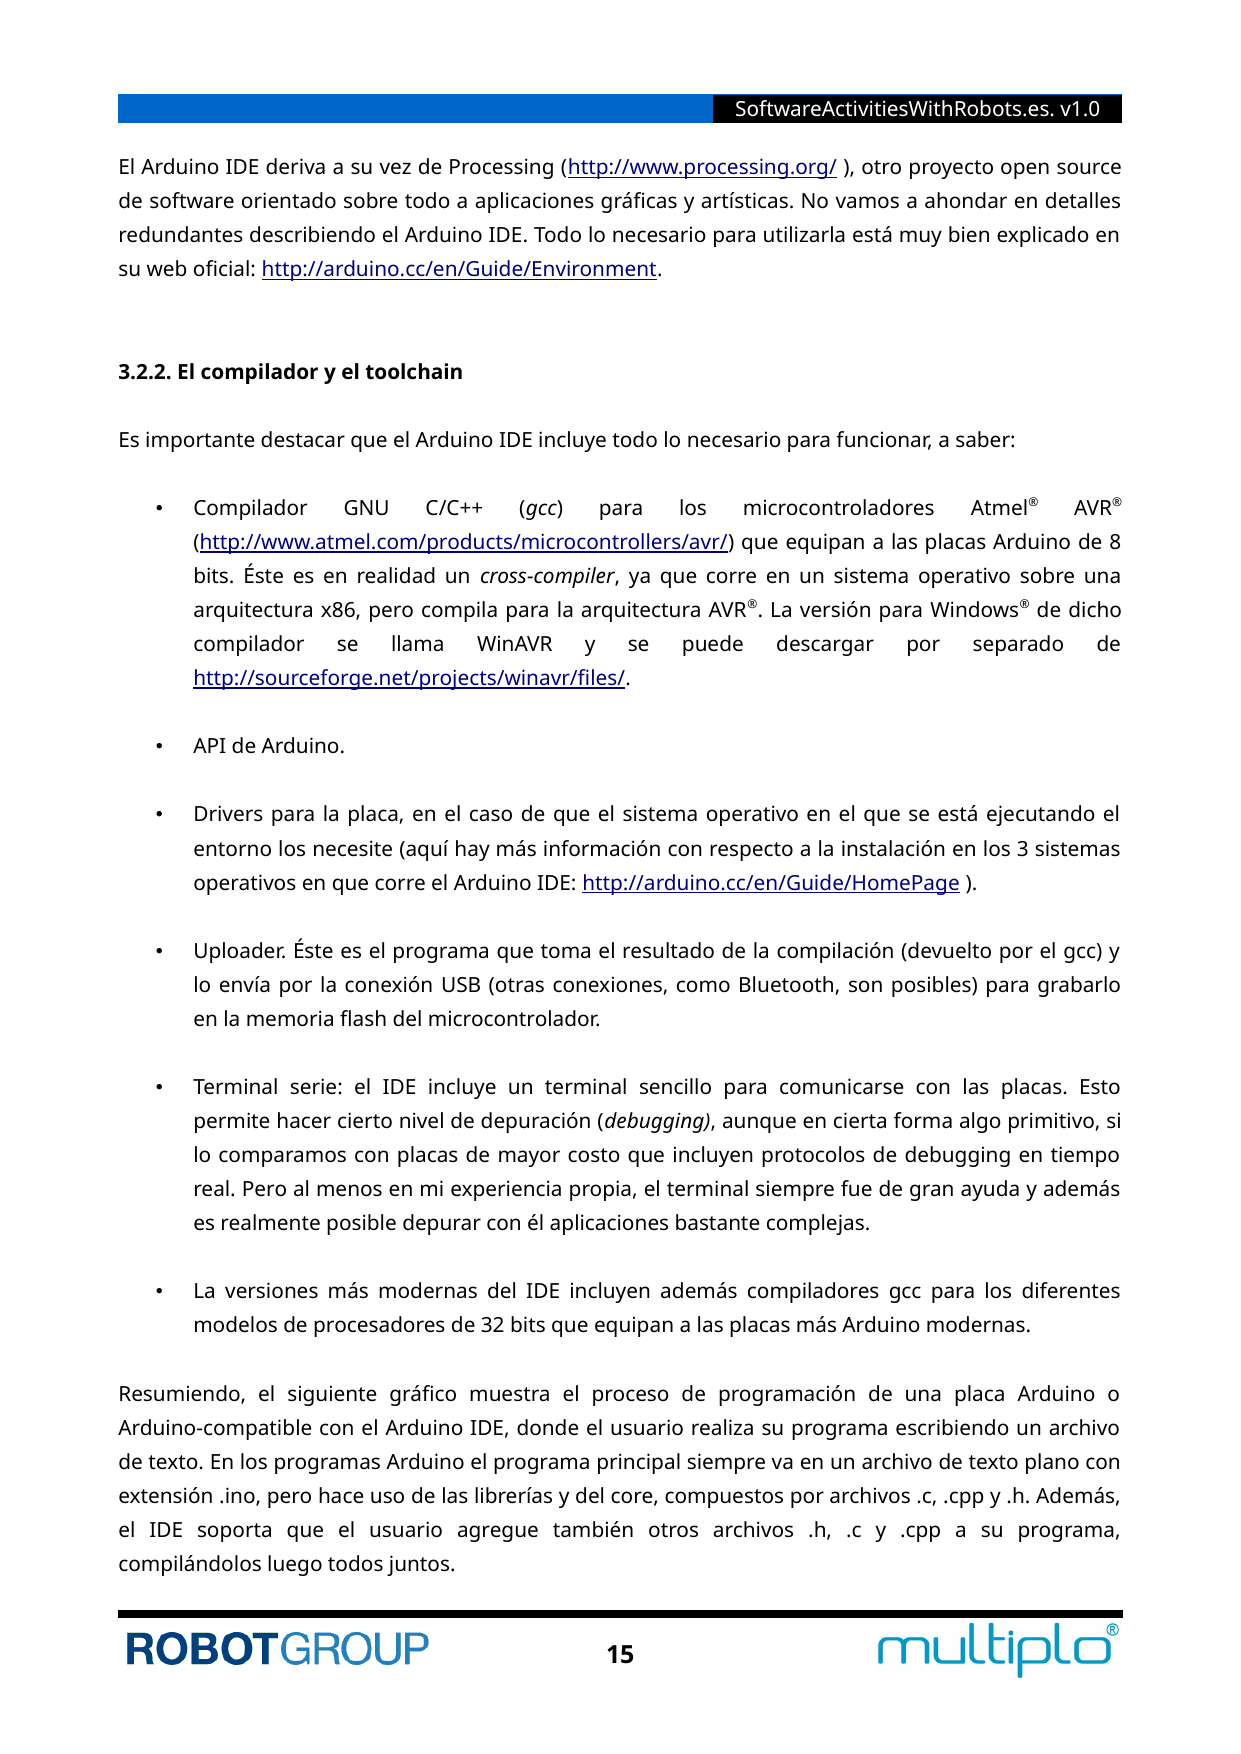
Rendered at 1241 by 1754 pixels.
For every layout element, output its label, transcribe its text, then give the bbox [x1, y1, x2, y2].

picture [118, 1622, 434, 1673]
list Compilador GNU C/C++ (gcc) para los microcontroladores Atmel® AVR® (http://www.atmel.com/products/microcontrollers/avr/) que equipan a las placas Arduino de 8 bits. Éste es en realidad un cross-compiler, ya que corre en un sistema operativo sobre una arquitectura x86, pero compila para la arquitectura AVR®. La versión para Windows® de dicho compilador se llama WinAVR y se puede descargar por separado de http://sourceforge.net/projects/winavr/files/. [156, 493, 1122, 692]
list Uploader. Éste es el programa que toma el resultado de la compilación (devuelto por el gcc) y lo envía por la conexión USB (otras conexiones, como Bluetooth, son posibles) para grabarlo en la memoria flash del microcontrolador. [156, 936, 1122, 1032]
text Es importante destacar que el Arduino IDE incluye todo lo necesario para funcionar, a saber: [118, 425, 1122, 453]
text El Arduino IDE deriva a su vez de Processing (http://www.processing.org/ ), otro proyecto open source de software orientado sobre todo a aplicaciones gráficas y artísticas. No vamos a ahondar en detalles redundantes describiendo el Arduino IDE. Todo lo necesario para utilizarla está muy bien explicado en su web oficial: http://arduino.cc/en/Guide/Environment. [118, 152, 1122, 283]
list Terminal serie: el IDE incluye un terminal sencillo para comunicarse con las placas. Esto permite hacer cierto nivel de depuración (debugging), aunque en cierta forma algo primitivo, si lo comparamos con placas de mayor costo que incluyen protocolos de debugging en tiempo real. Pero al menos en mi experiencia propia, el terminal siempre fue de gran ayuda y además es realmente posible depurar con él aplicaciones bastante complejas. [156, 1072, 1122, 1237]
list La versiones más modernas del IDE incluyen además compiladores gcc para los diferentes modelos de procesadores de 32 bits que equipan a las placas más Arduino modernas. [156, 1276, 1122, 1339]
list Drivers para la placa, en el caso de que el sistema operativo en el que se está ejecutando el entorno los necesite (aquí hay más información con respecto a la instalación en los 3 sistemas operativos en que corre el Arduino IDE: http://arduino.cc/en/Guide/HomePage ). [156, 799, 1122, 896]
text Resumiendo, el siguiente gráfico muestra el proceso de programación de una placa Arduino o Arduino-compatible con el Arduino IDE, donde el usuario realiza su programa escribiendo un archivo de texto. En los programas Arduino el programa principal siempre va en un archivo de texto plano con extensión .ino, pero hace uso de las librerías y del core, compuestos por archivos .c, .cpp y .h. Además, el IDE soporta que el usuario agregue también otros archivos .h, .c y .cpp a su programa, compilándolos luego todos juntos. [118, 1379, 1122, 1577]
list API de Arduino. [156, 731, 1122, 760]
picture [877, 1622, 1123, 1679]
text 3.2.2. El compilador y el toolchain [118, 357, 1122, 385]
